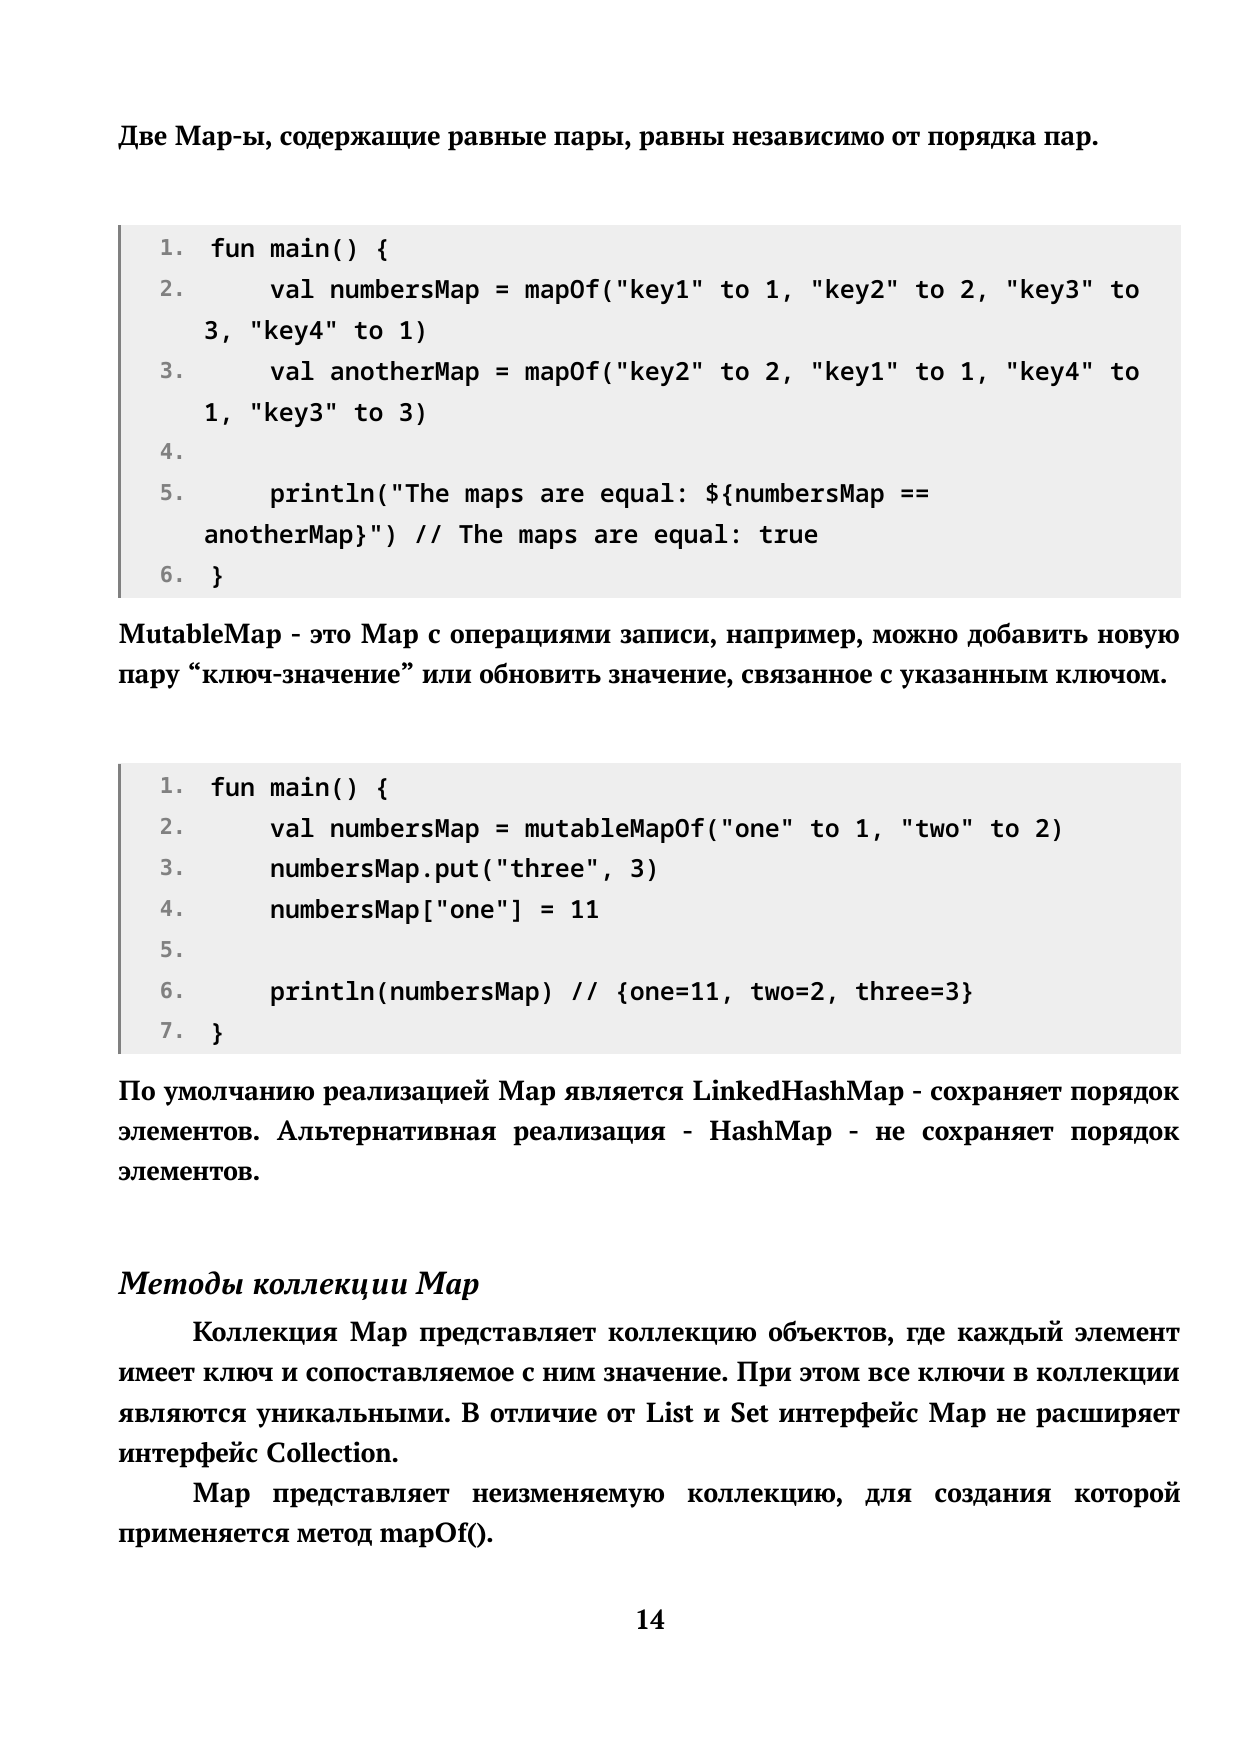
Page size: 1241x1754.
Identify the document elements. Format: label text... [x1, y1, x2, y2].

text По умолчанию реализацией Map является LinkedHashMap - сохраняет порядок элементов. Альтернативная реализация - HashMap - не сохраняет порядок элементов. [118, 1073, 1181, 1187]
list numbersMap["one"] = 11 [121, 886, 1181, 926]
list } [121, 552, 1181, 598]
subtitle Методы коллекции Map [118, 1263, 1181, 1302]
list fun main() { [121, 225, 1181, 265]
text Map представляет неизменяемую коллекцию, для создания которой применяется метод mapOf(). [118, 1475, 1181, 1549]
list fun main() { [118, 763, 1181, 803]
list numbersMap.put("three", 3) [121, 845, 1181, 885]
list println("The maps are equal: ${numbersMap == anotherMap}") // The maps are equal: true [121, 470, 1181, 551]
text Коллекция Map представляет коллекцию объектов, где каждый элемент имеет ключ и сопоставляемое с ним значение. При этом все ключи в коллекции являются уникальными. В отличие от List и Set интерфейс Map не расширяет интерфейс Collection. [118, 1314, 1181, 1468]
list val anotherMap = mapOf("key2" to 2, "key1" to 1, "key4" to 1, "key3" to 3) [121, 348, 1181, 428]
list val numbersMap = mutableMapOf("one" to 1, "two" to 2) [121, 804, 1181, 844]
list } [121, 1008, 1181, 1054]
text Две Map-ы, содержащие равные пары, равны независимо от порядка пар. [118, 118, 1181, 152]
list println(numbersMap) // {one=11, two=2, three=3} [121, 968, 1181, 1008]
list val numbersMap = mapOf("key1" to 1, "key2" to 2, "key3" to 3, "key4" to 1) [121, 266, 1181, 347]
text MutableMap - это Map с операциями записи, например, можно добавить новую пару “ключ-значение” или обновить значение, связанное с указанным ключом. [118, 616, 1181, 690]
